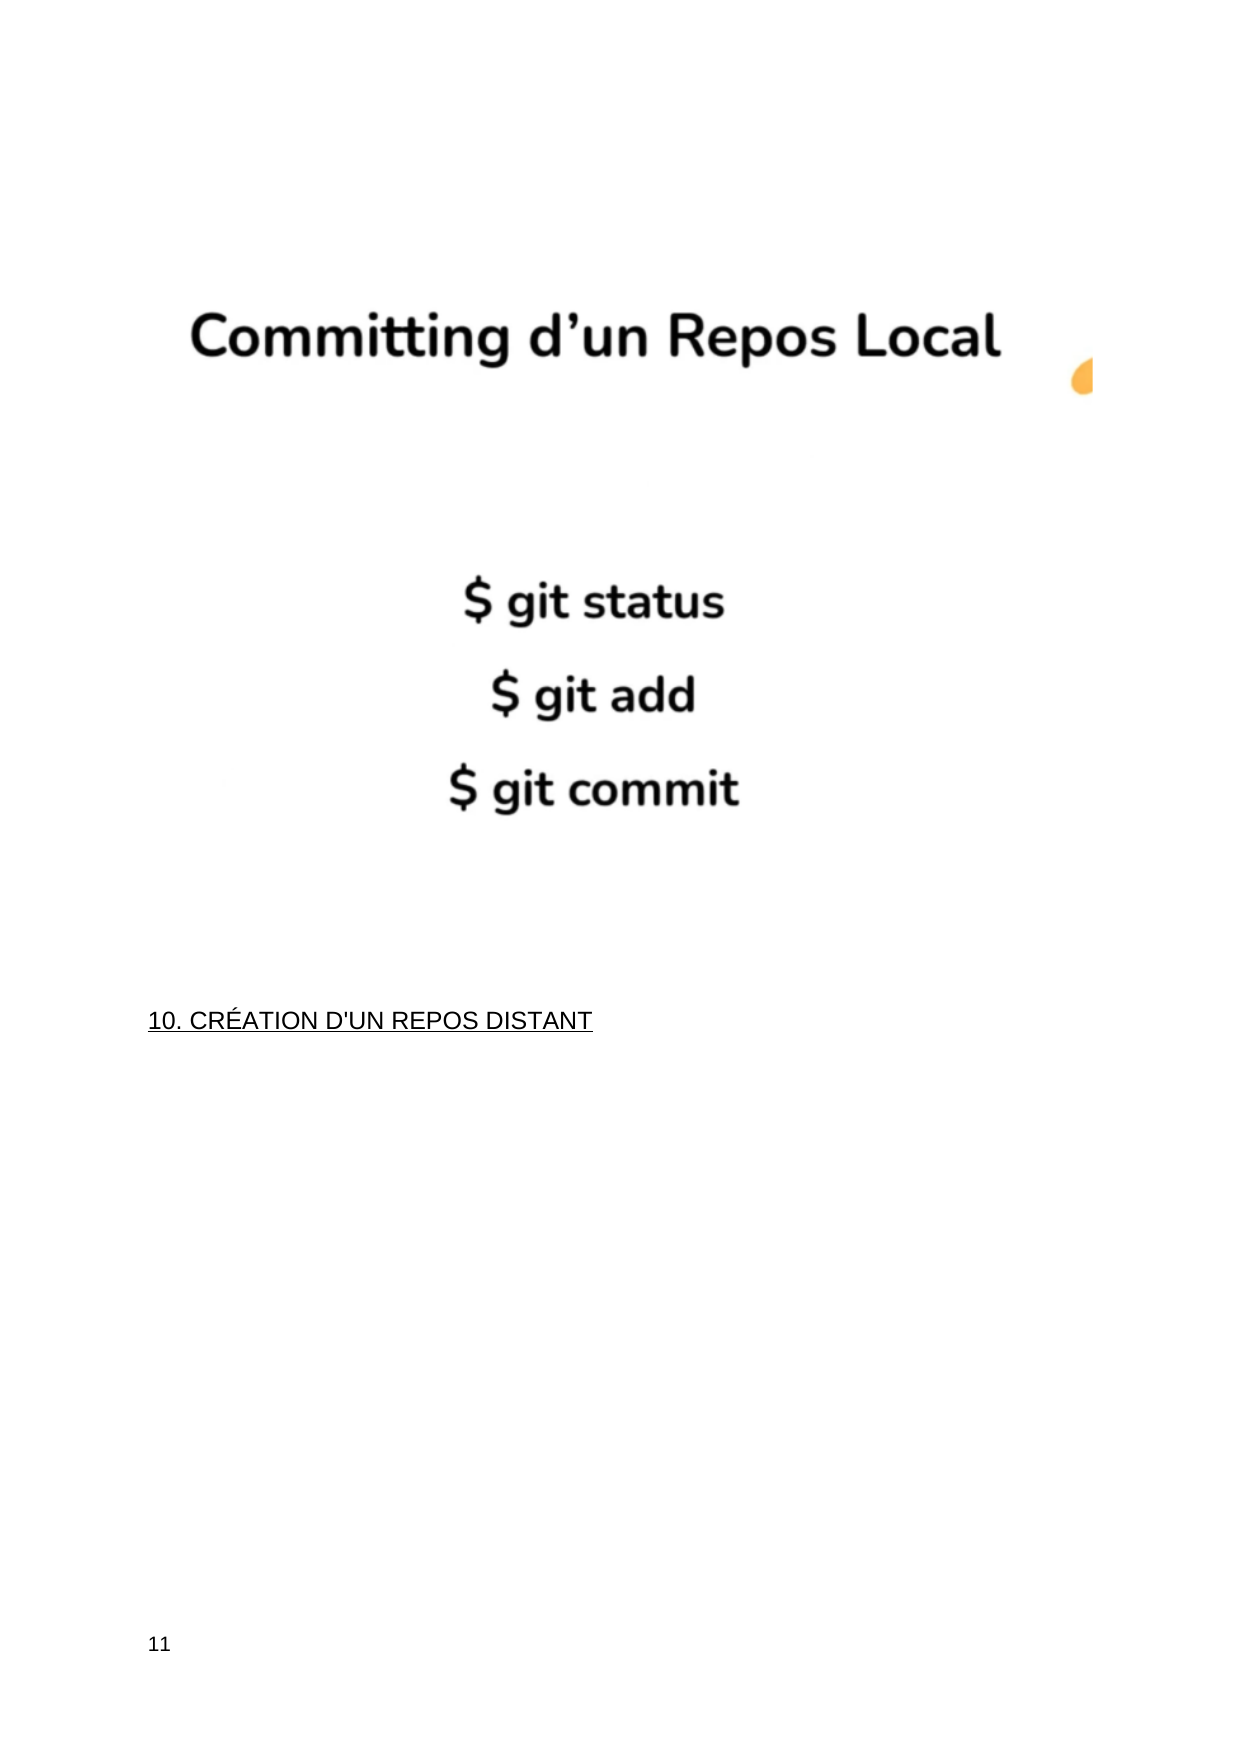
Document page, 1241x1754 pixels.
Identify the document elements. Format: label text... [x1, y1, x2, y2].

picture [147, 291, 1093, 879]
subtitle 10. Création d'un Repos Distant [148, 1006, 1093, 1034]
